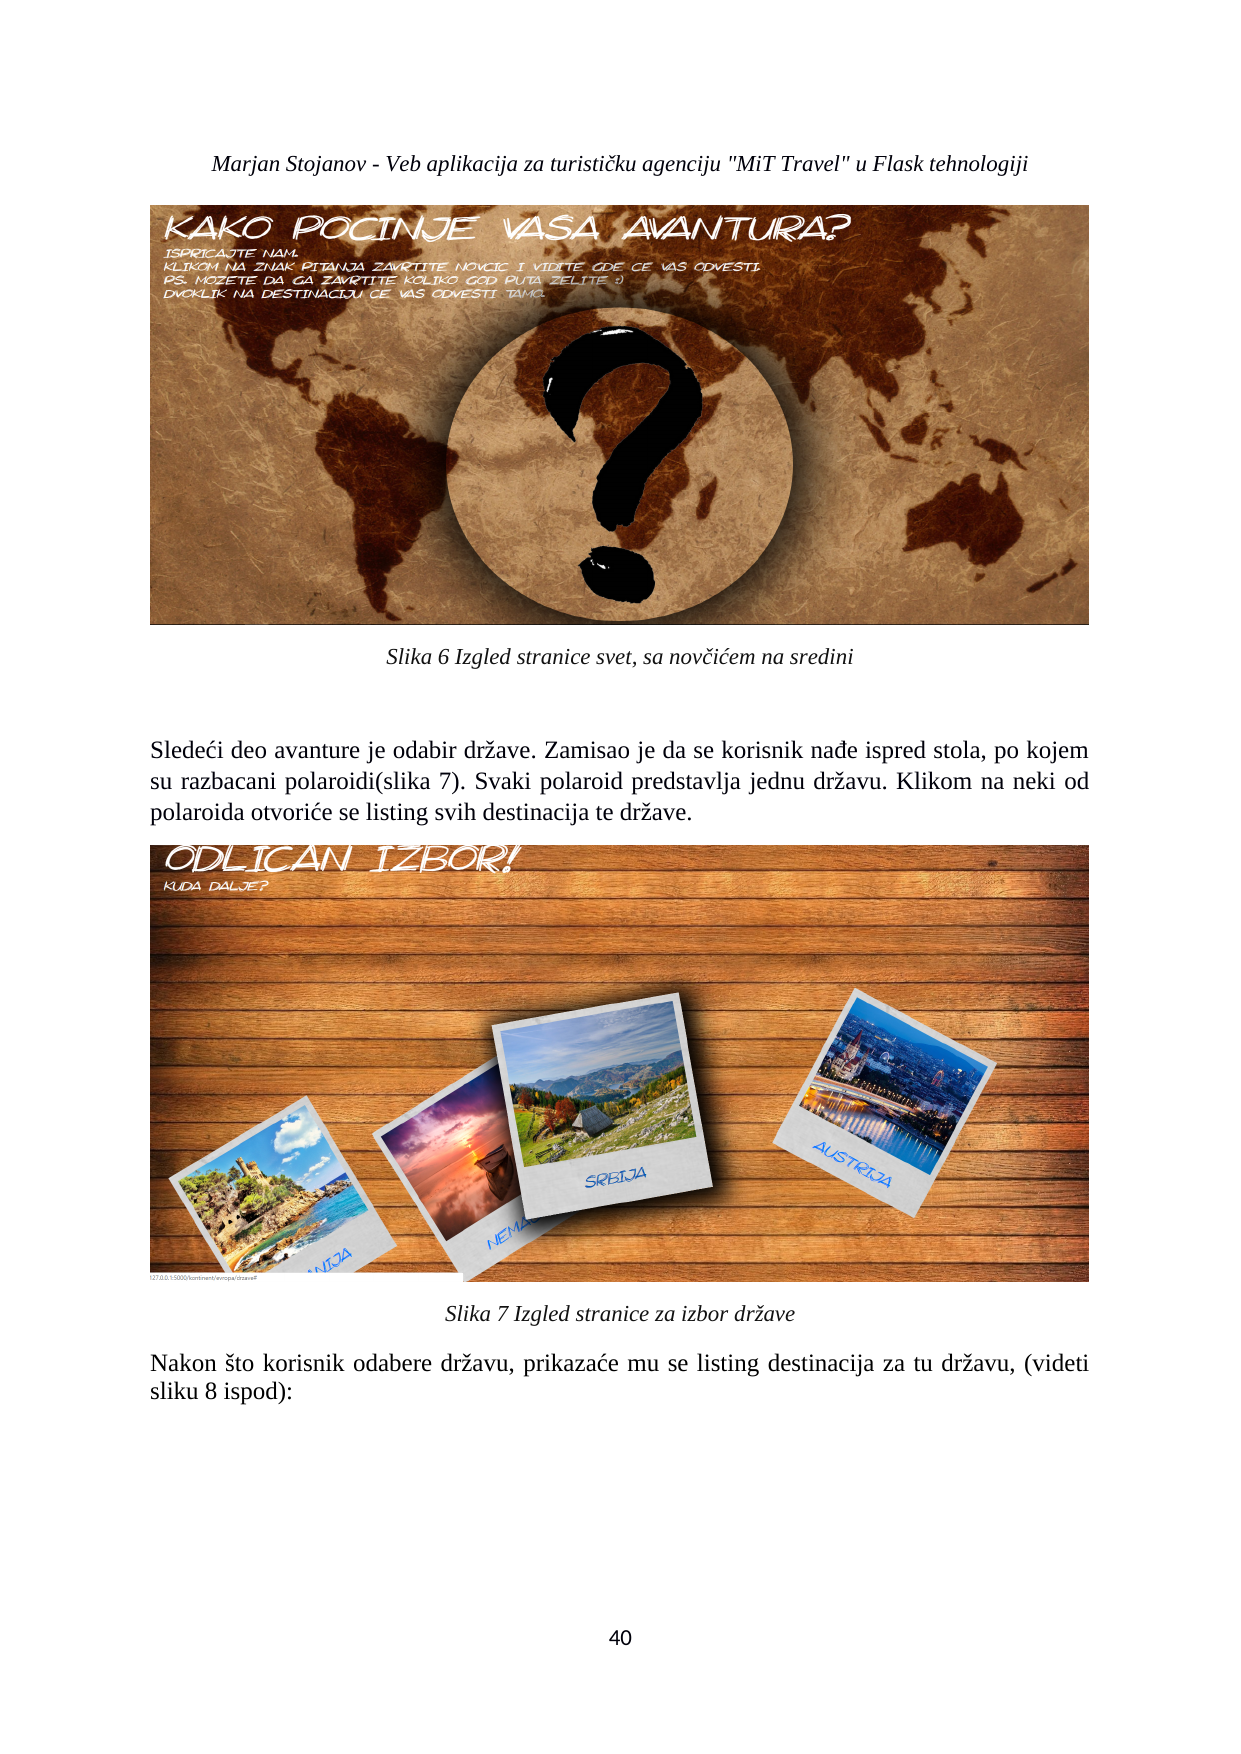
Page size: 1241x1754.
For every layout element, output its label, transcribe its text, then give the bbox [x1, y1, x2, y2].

text Slika 6 Izgled stranice svet, sa novčićem na sredini [150, 643, 1090, 669]
text Sledeći deo avanture je odabir države. Zamisao je da se korisnik nađe ispred stola, po kojem su razbacani polaroidi(slika 7). Svaki polaroid predstavlja jednu državu. Klikom na neki od polaroida otvoriće se listing svih destinacija te države. [150, 735, 1090, 826]
picture [150, 845, 1089, 1282]
picture [150, 205, 1089, 625]
text Nakon što korisnik odabere državu, prikazaće mu se listing destinacija za tu državu, (videti sliku 8 ispod): [150, 1348, 1090, 1405]
text Slika 7 Izgled stranice za izbor države [150, 1300, 1090, 1327]
